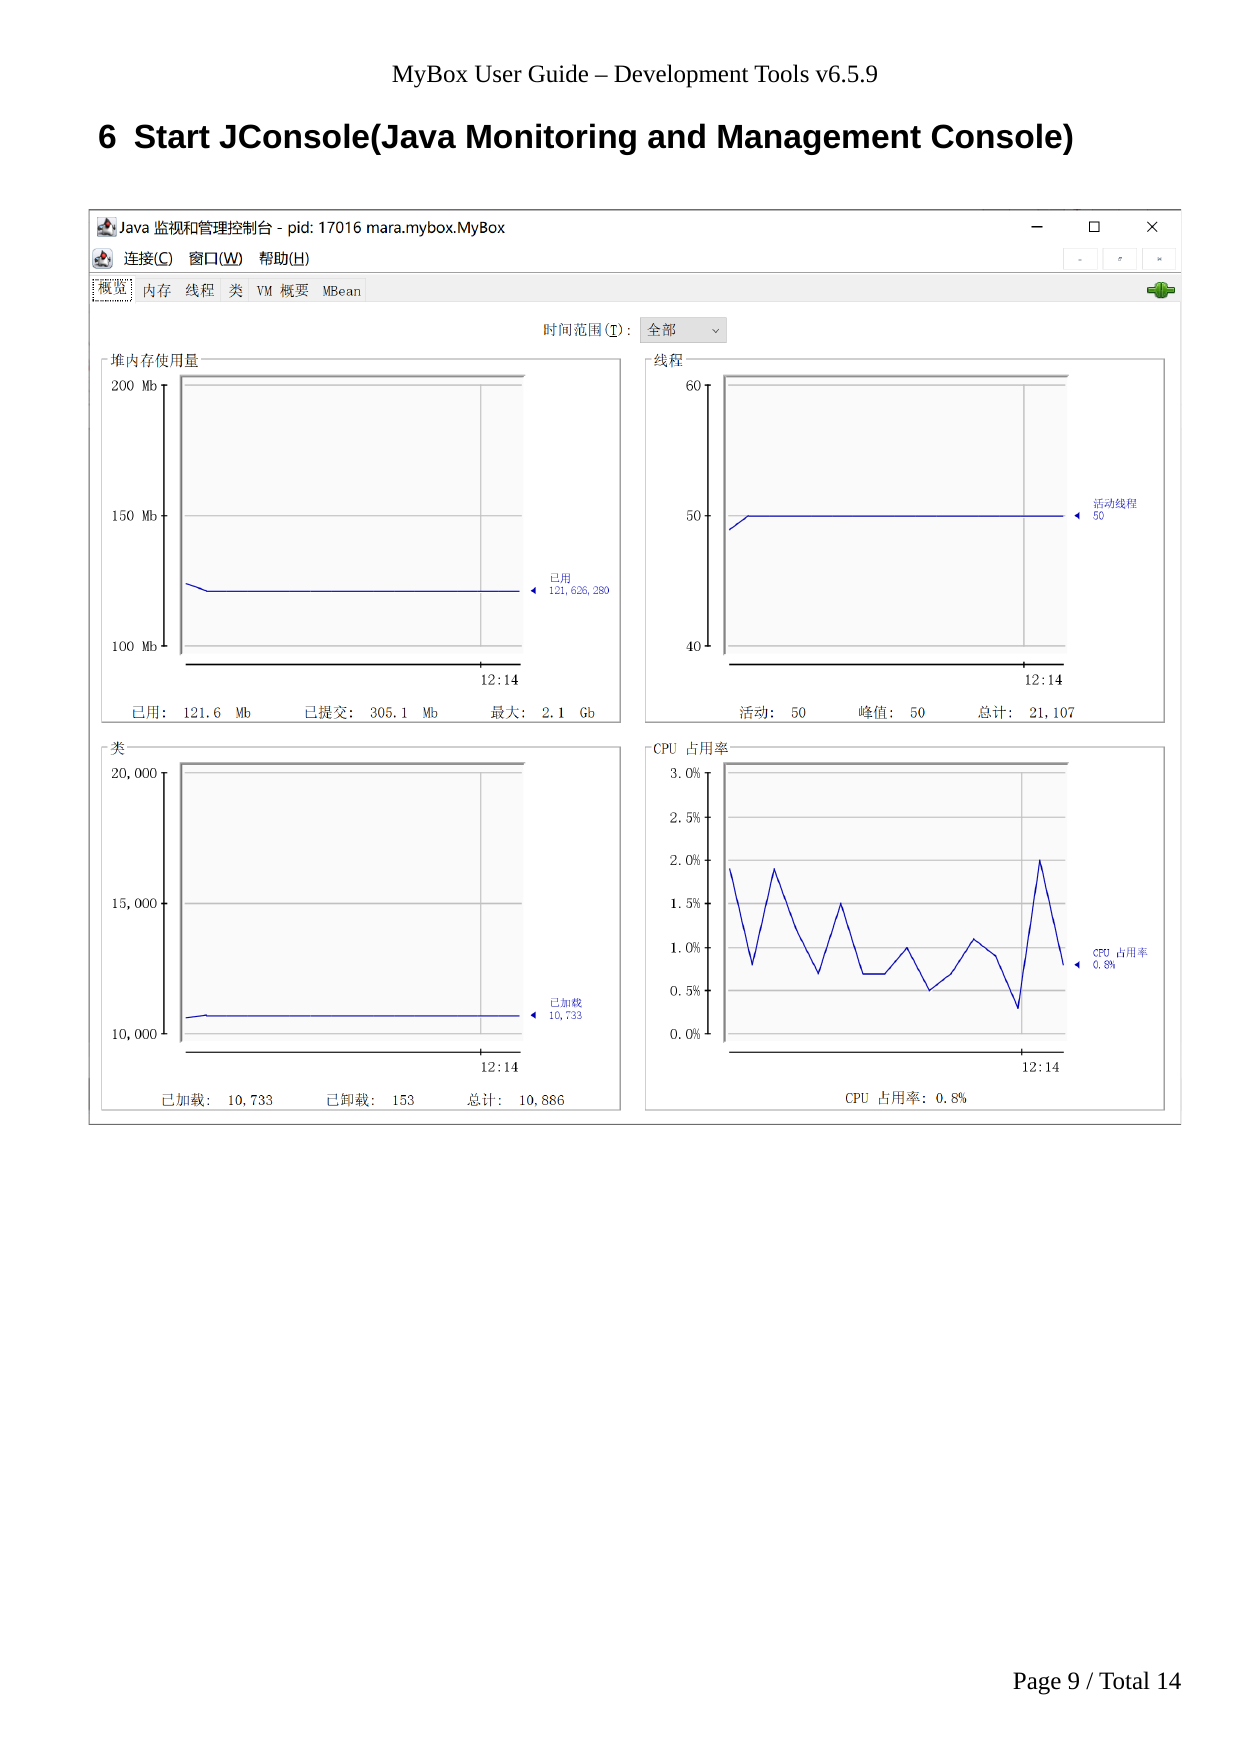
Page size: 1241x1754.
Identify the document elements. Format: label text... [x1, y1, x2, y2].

picture [88, 209, 1182, 1125]
subtitle Start JConsole(Java Monitoring and Management Console) [88, 117, 1181, 156]
